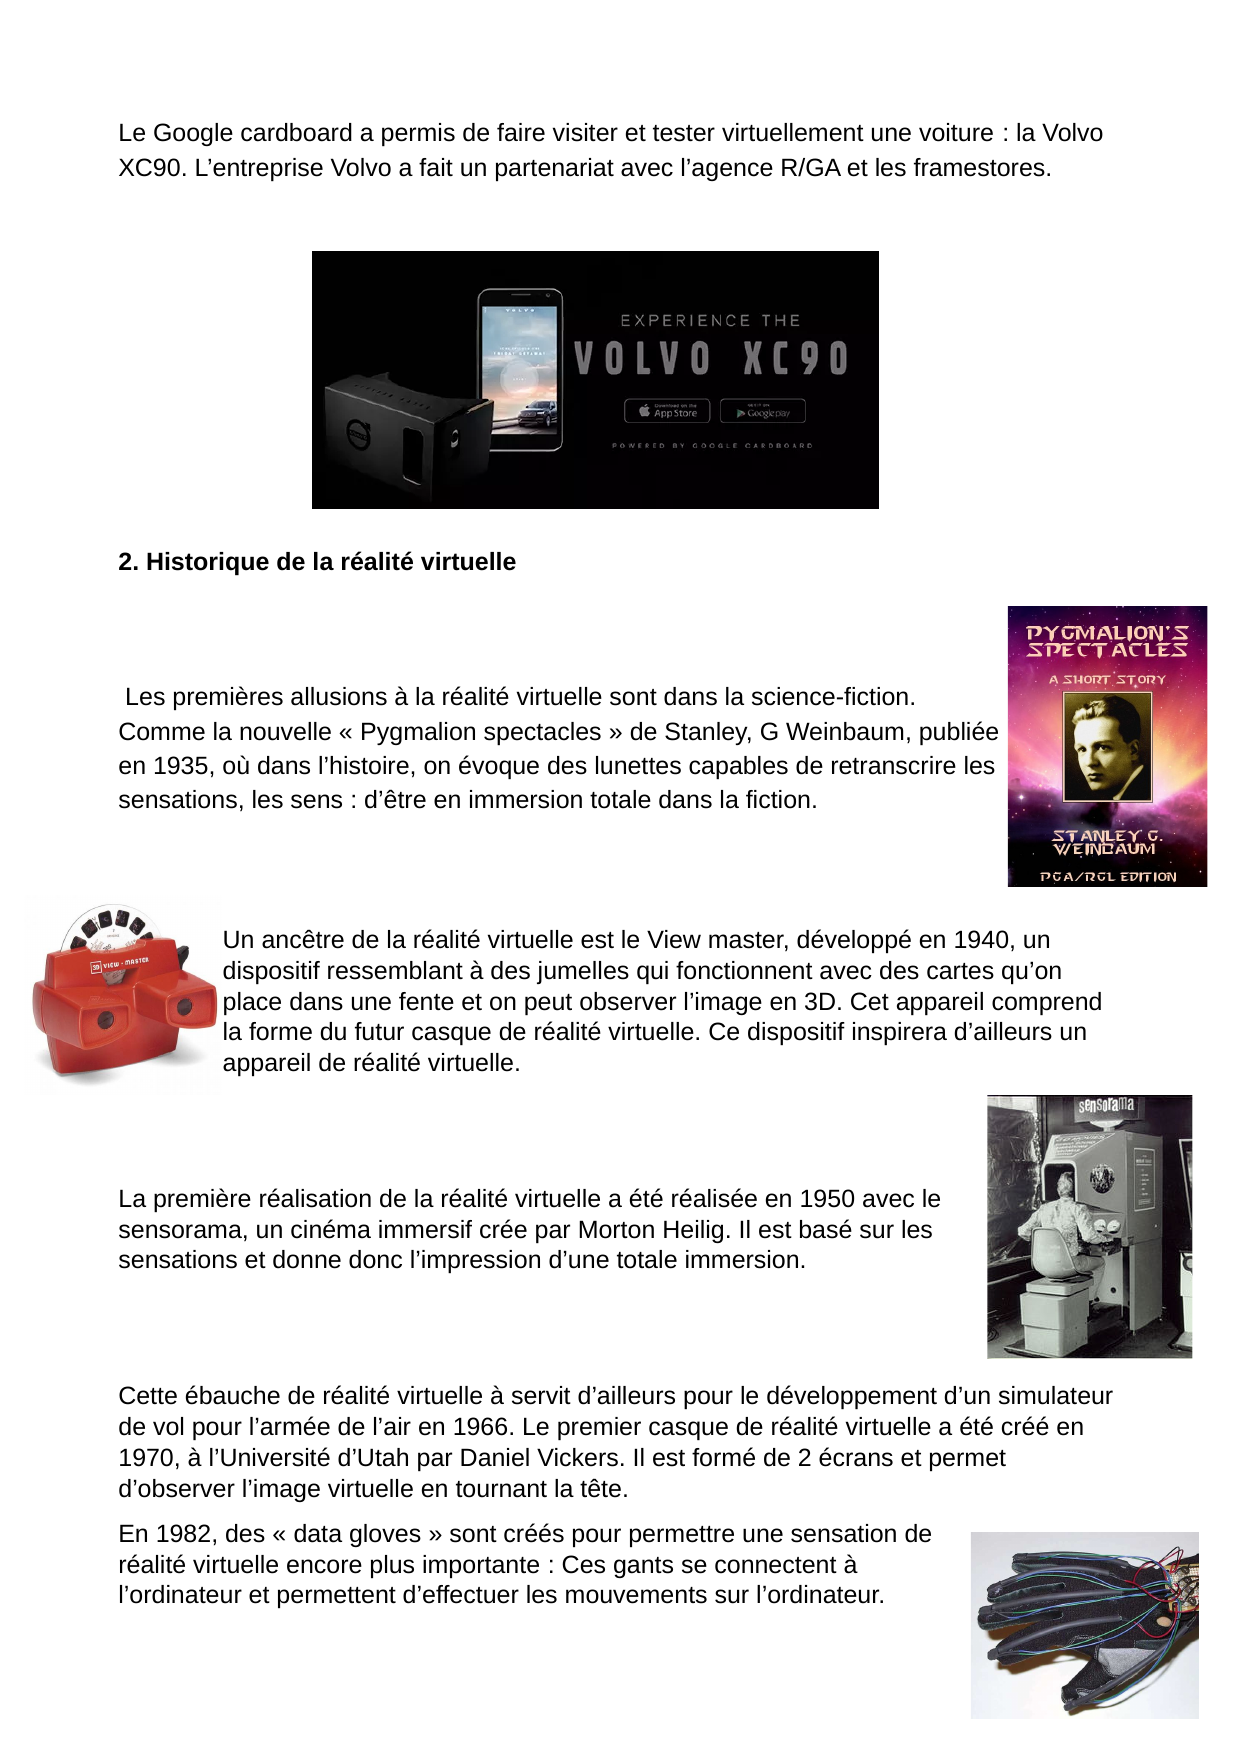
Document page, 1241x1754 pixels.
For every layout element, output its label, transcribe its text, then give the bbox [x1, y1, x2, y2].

picture [970, 1532, 1199, 1719]
text Un ancêtre de la réalité virtuelle est le View master, développé en 1940, un dispositif ressemblant à des jumelles qui fonctionnent avec des cartes qu’on place dans une fente et on peut observer l’image en 3D. Cet appareil comprend la forme du futur casque de réalité virtuelle. Ce dispositif inspirera d’ailleurs un appareil de réalité virtuelle. [223, 925, 1122, 1077]
text En 1982, des « data gloves » sont créés pour permettre une sensation de réalité virtuelle encore plus importante : Ces gants se connectent à l’ordinateur et permettent d’effectuer les mouvements sur l’ordinateur. [118, 1519, 1122, 1609]
text Cette ébauche de réalité virtuelle à servit d’ailleurs pour le développement d’un simulateur de vol pour l’armée de l’air en 1966. Le premier casque de réalité virtuelle a été créé en 1970, à l’Université d’Utah par Daniel Vickers. Il est formé de 2 écrans et permet d’observer l’image virtuelle en tournant la tête. [118, 1381, 1122, 1502]
picture [987, 1095, 1193, 1359]
picture [23, 895, 223, 1095]
text Les premières allusions à la réalité virtuelle sont dans la science-fiction. Comme la nouvelle « Pygmalion spectacles » de Stanley, G Weinbaum, publiée en 1935, où dans l’histoire, on évoque des lunettes capables de retranscrire les sensations, les sens : d’être en immersion totale dans la fiction. [118, 682, 1007, 814]
picture [1007, 606, 1208, 887]
text La première réalisation de la réalité virtuelle a été réalisée en 1950 avec le sensorama, un cinéma immersif crée par Morton Heilig. Il est basé sur les sensations et donne donc l’impression d’une totale immersion. [118, 1184, 987, 1274]
text 2. Historique de la réalité virtuelle [118, 547, 1122, 575]
text Le Google cardboard a permis de faire visiter et tester virtuellement une voiture : la Volvo XC90. L’entreprise Volvo a fait un partenariat avec l’agence R/GA et les framestores. [118, 118, 1122, 181]
picture [312, 251, 879, 509]
